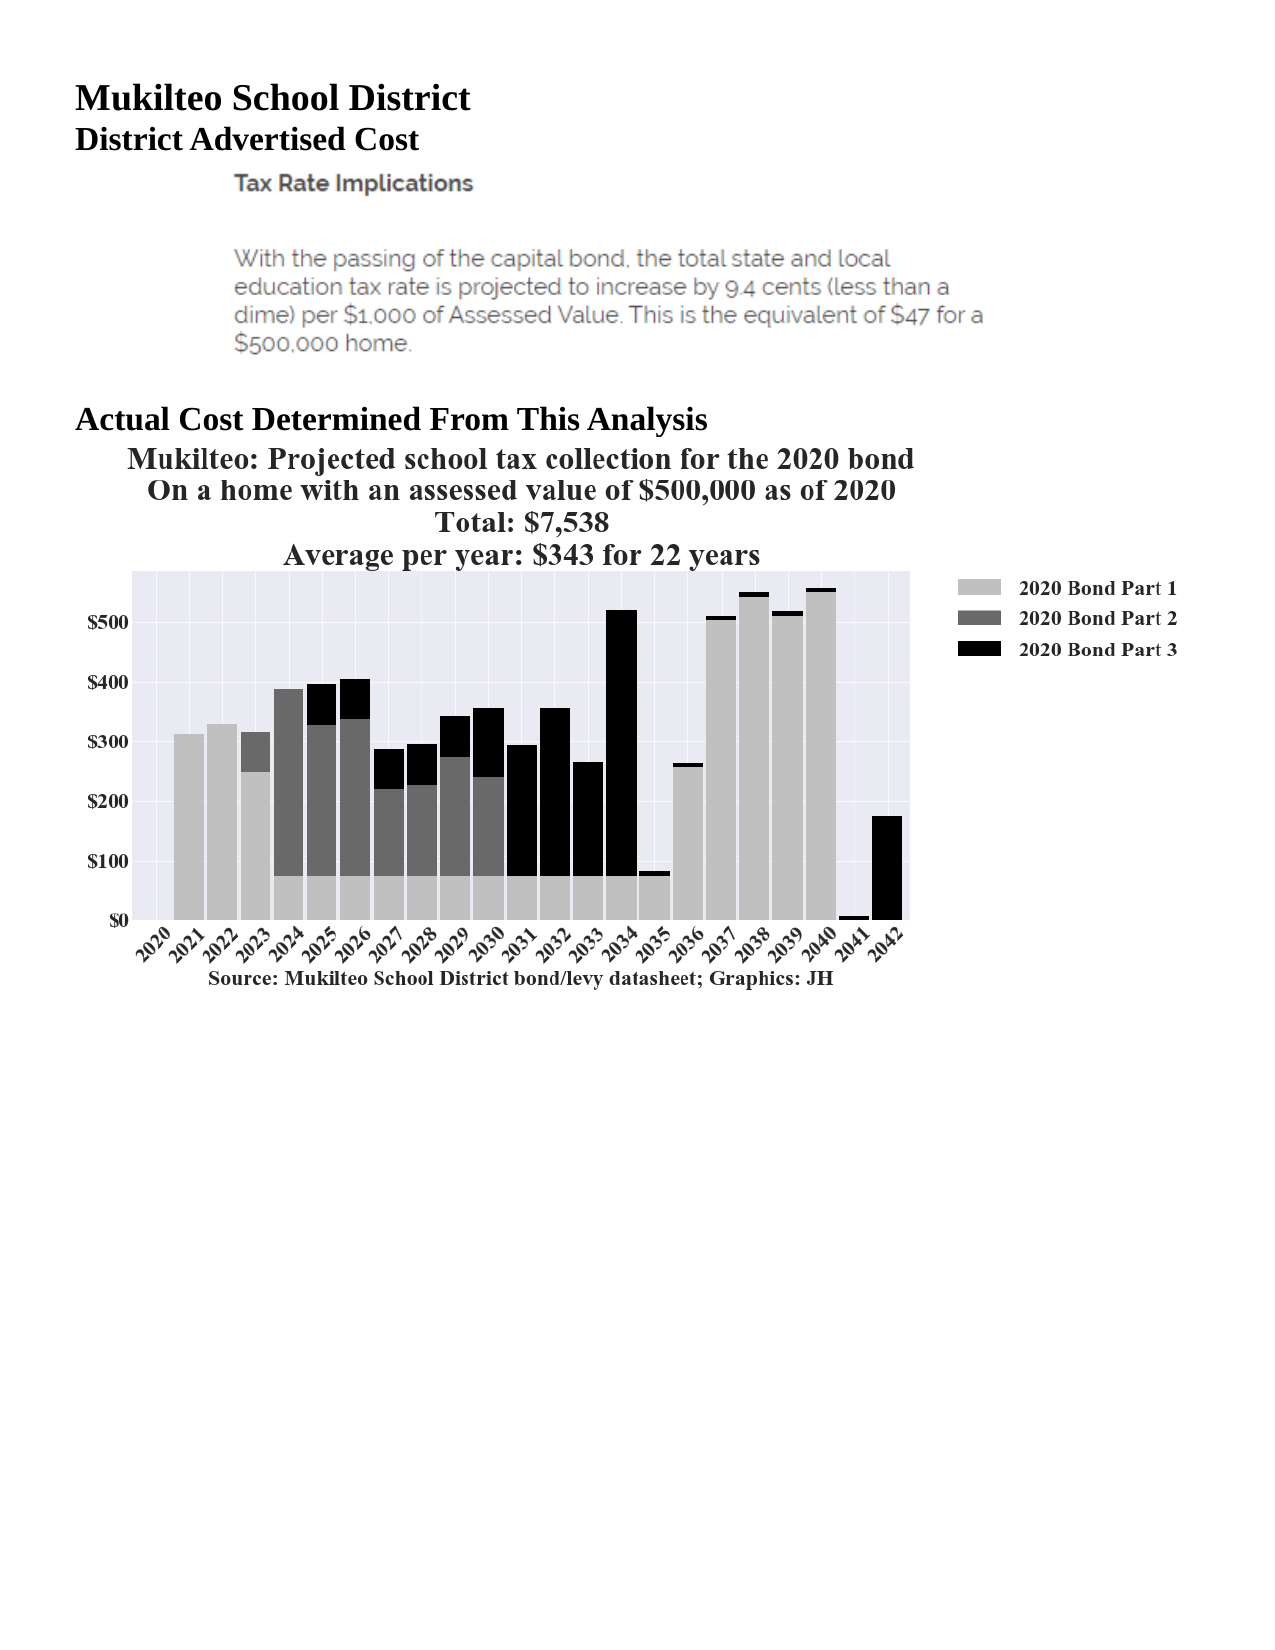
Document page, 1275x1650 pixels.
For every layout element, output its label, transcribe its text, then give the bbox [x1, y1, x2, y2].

picture [75, 437, 1200, 1000]
subtitle Mukilteo School District [75, 75, 1200, 119]
picture [217, 157, 1058, 364]
subtitle District Advertised Cost [75, 119, 1200, 157]
subtitle Actual Cost Determined From This Analysis [75, 399, 1200, 437]
